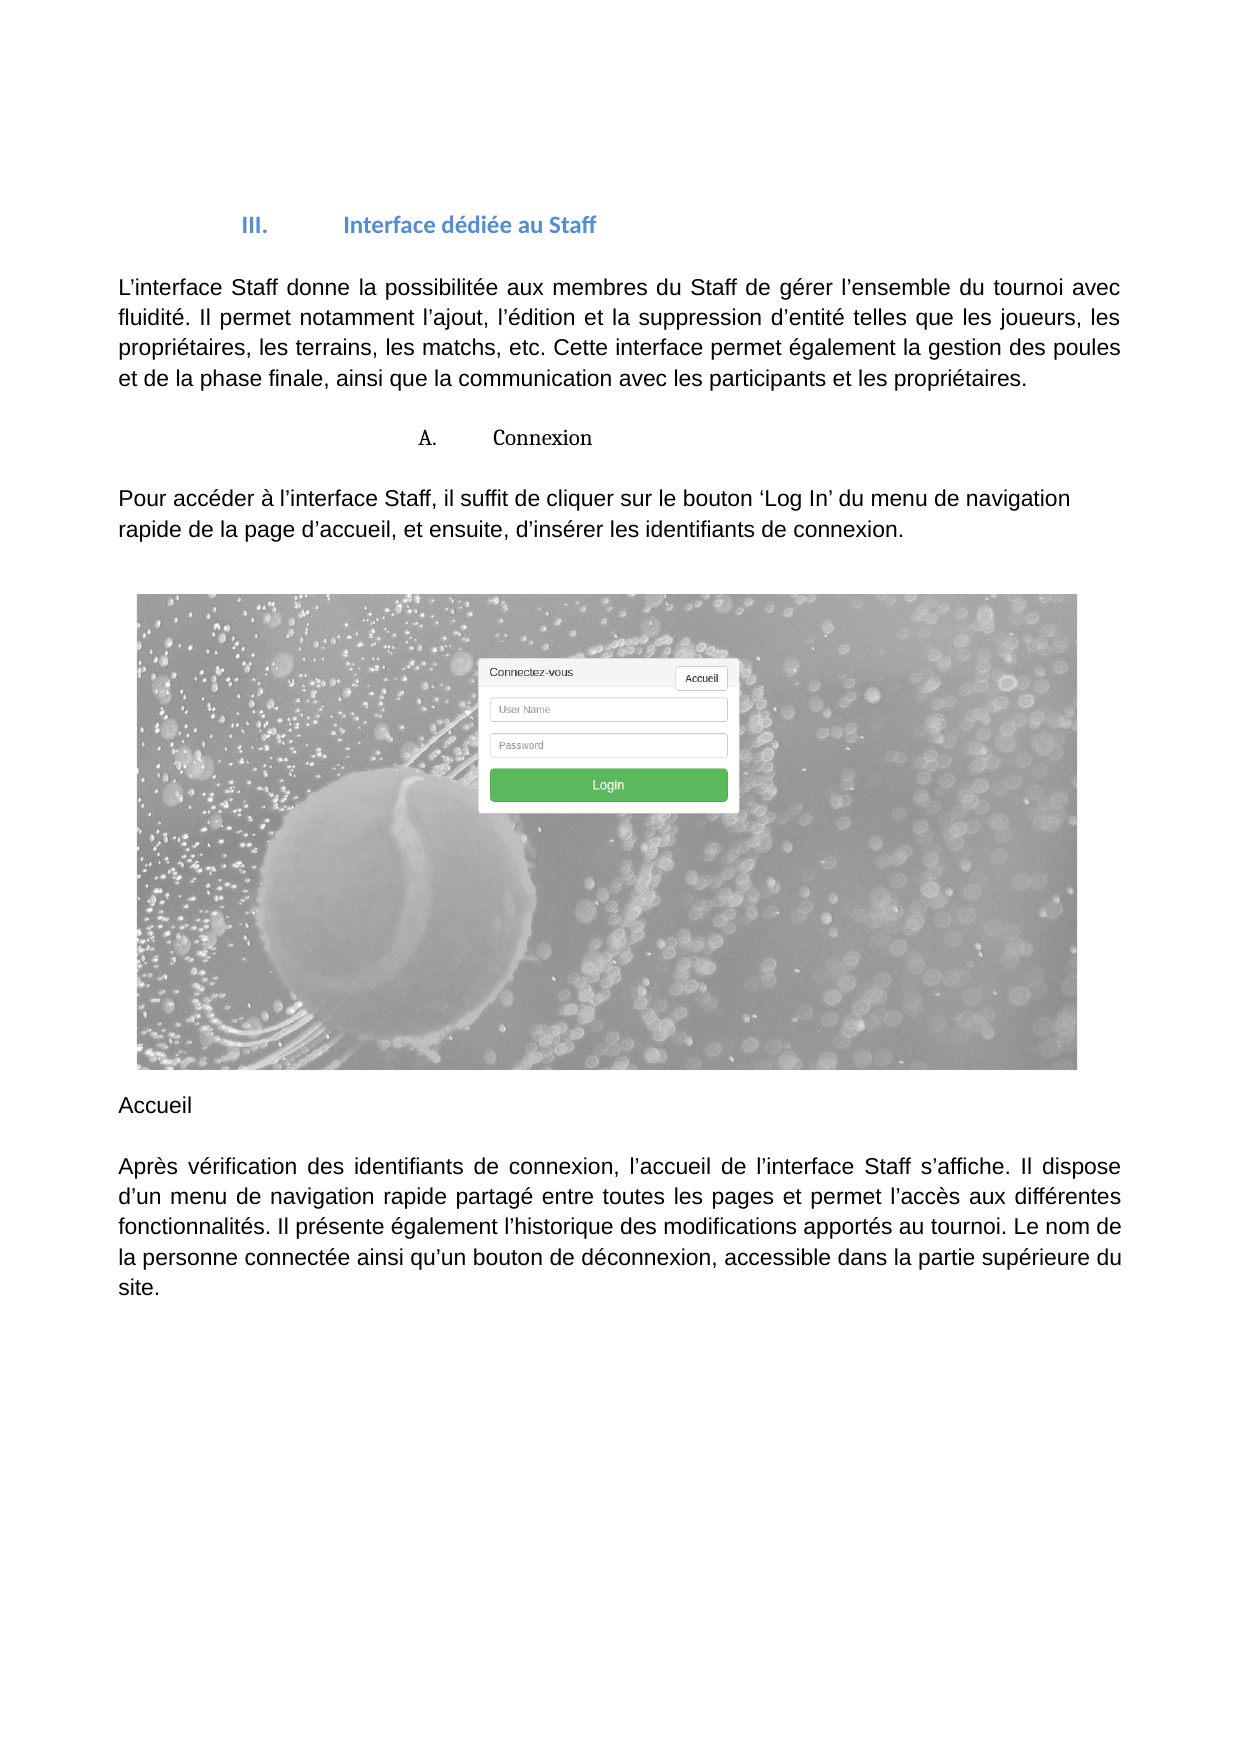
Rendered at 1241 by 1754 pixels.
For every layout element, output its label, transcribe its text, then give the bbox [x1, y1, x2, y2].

text Accueil [118, 1092, 1122, 1119]
text Après vérification des identifiants de connexion, l’accueil de l’interface Staff s’affiche. Il dispose d’un menu de navigation rapide partagé entre toutes les pages et permet l’accès aux différentes fonctionnalités. Il présente également l’historique des modifications apportés au tournoi. Le nom de la personne connectée ainsi qu’un bouton de déconnexion, accessible dans la partie supérieure du site. [118, 1153, 1122, 1300]
subtitle Interface dédiée au Staff [231, 209, 1122, 239]
text L’interface Staff donne la possibilitée aux membres du Staff de gérer l’ensemble du tournoi avec fluidité. Il permet notamment l’ajout, l’édition et la suppression d’entité telles que les joueurs, les propriétaires, les terrains, les matchs, etc. Cette interface permet également la gestion des poules et de la phase finale, ainsi que la communication avec les participants et les propriétaires. [118, 274, 1122, 391]
text Pour accéder à l’interface Staff, il suffit de cliquer sur le bouton ‘Log In’ du menu de navigation rapide de la page d’accueil, et ensuite, d’insérer les identifiants de connexion. [118, 485, 1122, 542]
subtitle Connexion [306, 425, 1122, 451]
picture [136, 594, 1078, 1070]
